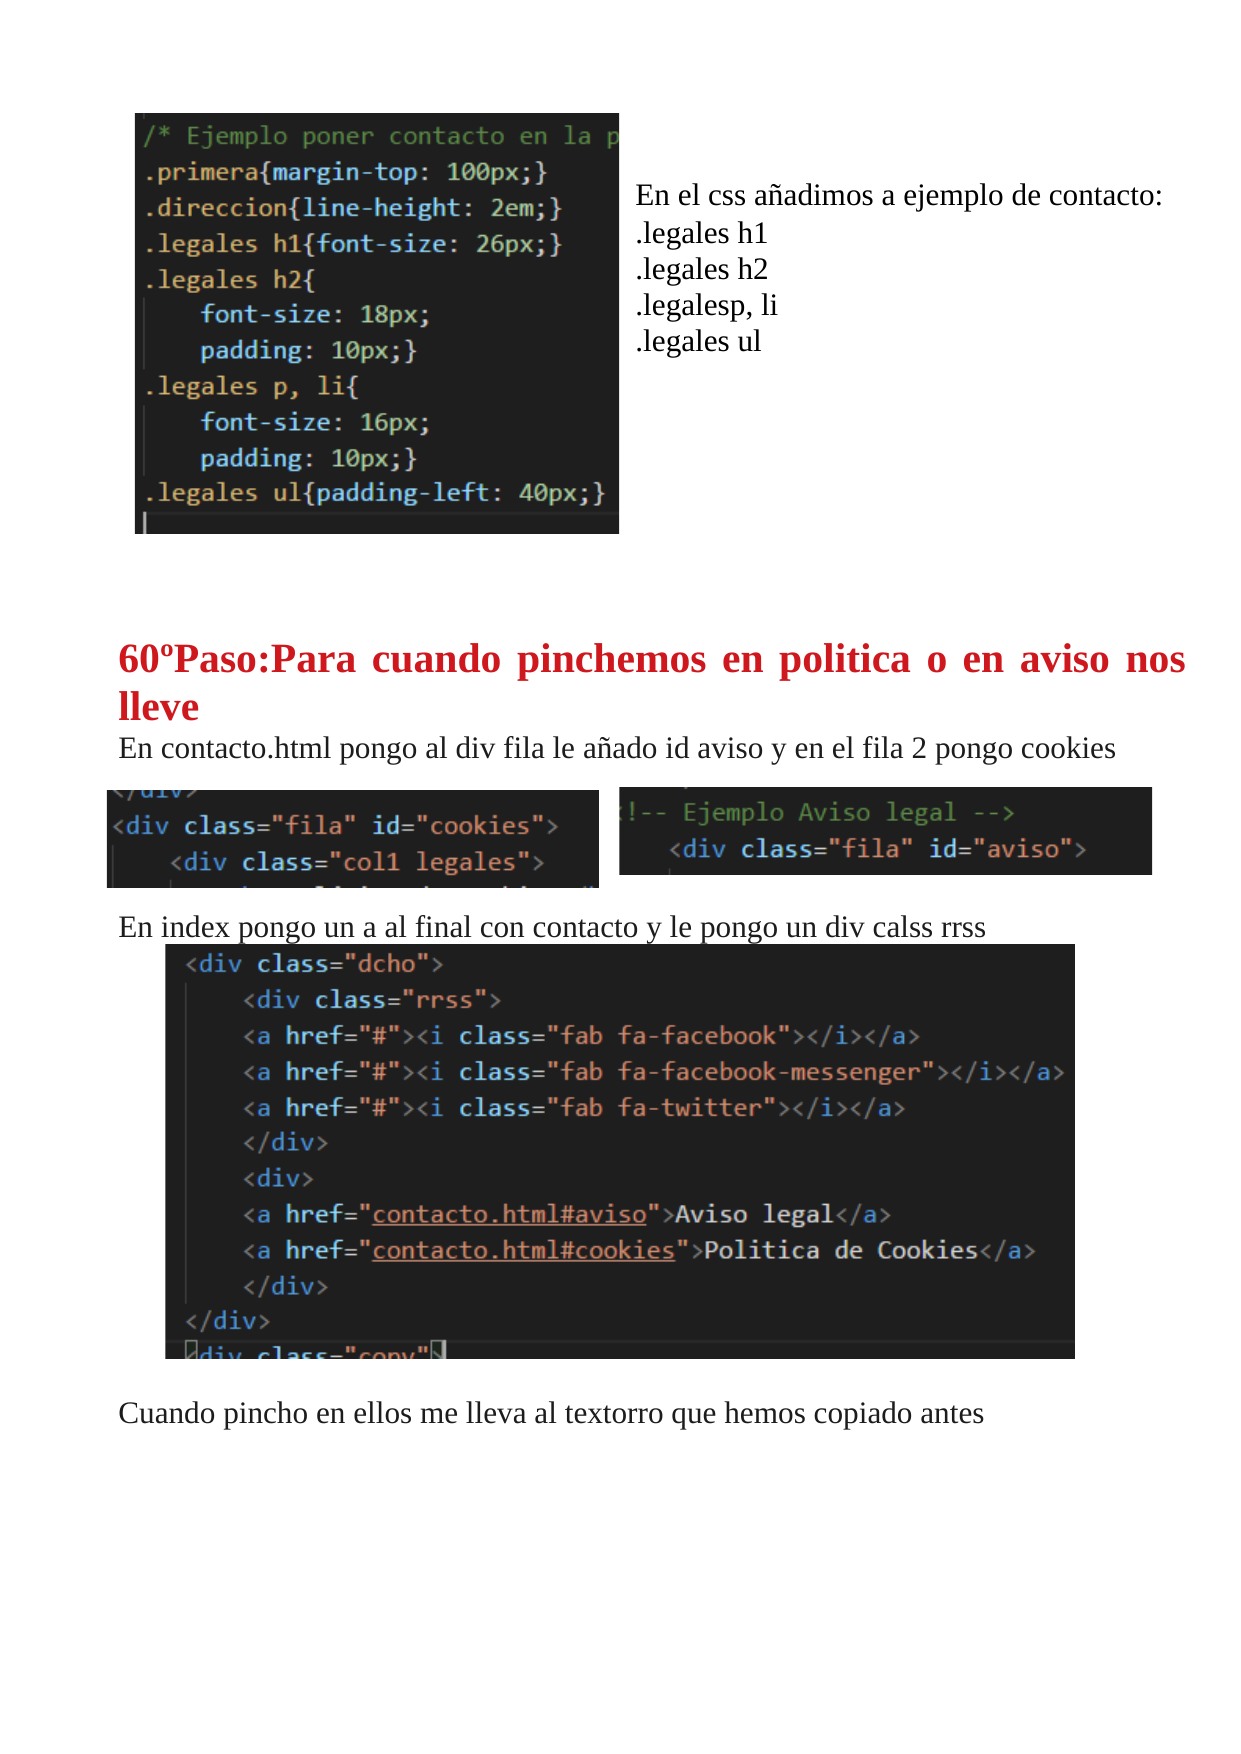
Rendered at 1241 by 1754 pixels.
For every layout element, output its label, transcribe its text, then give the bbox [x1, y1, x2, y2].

text [118, 214, 134, 250]
picture [165, 944, 1075, 1359]
picture [134, 113, 620, 534]
picture [106, 790, 599, 888]
text [118, 322, 134, 358]
text .legales h1 [620, 214, 1187, 250]
text [118, 286, 134, 322]
text [118, 250, 134, 286]
text 60ºPaso:Para cuando pinchemos en politica o en aviso nos lleve [118, 633, 1187, 729]
text En el css añadimos a ejemplo de contacto: [620, 166, 1187, 214]
text Cuando pincho en ellos me lleva al textorro que hemos copiado antes [118, 1395, 1187, 1431]
text En contacto.html pongo al div fila le añado id aviso y en el fila 2 pongo cookies [118, 729, 1187, 765]
text .legalesp, li [620, 286, 1187, 322]
picture [619, 787, 1153, 875]
text En index pongo un a al final con contacto y le pongo un div calss rrss [118, 873, 1187, 945]
text .legales ul [620, 322, 1187, 358]
text .legales h2 [620, 250, 1187, 286]
